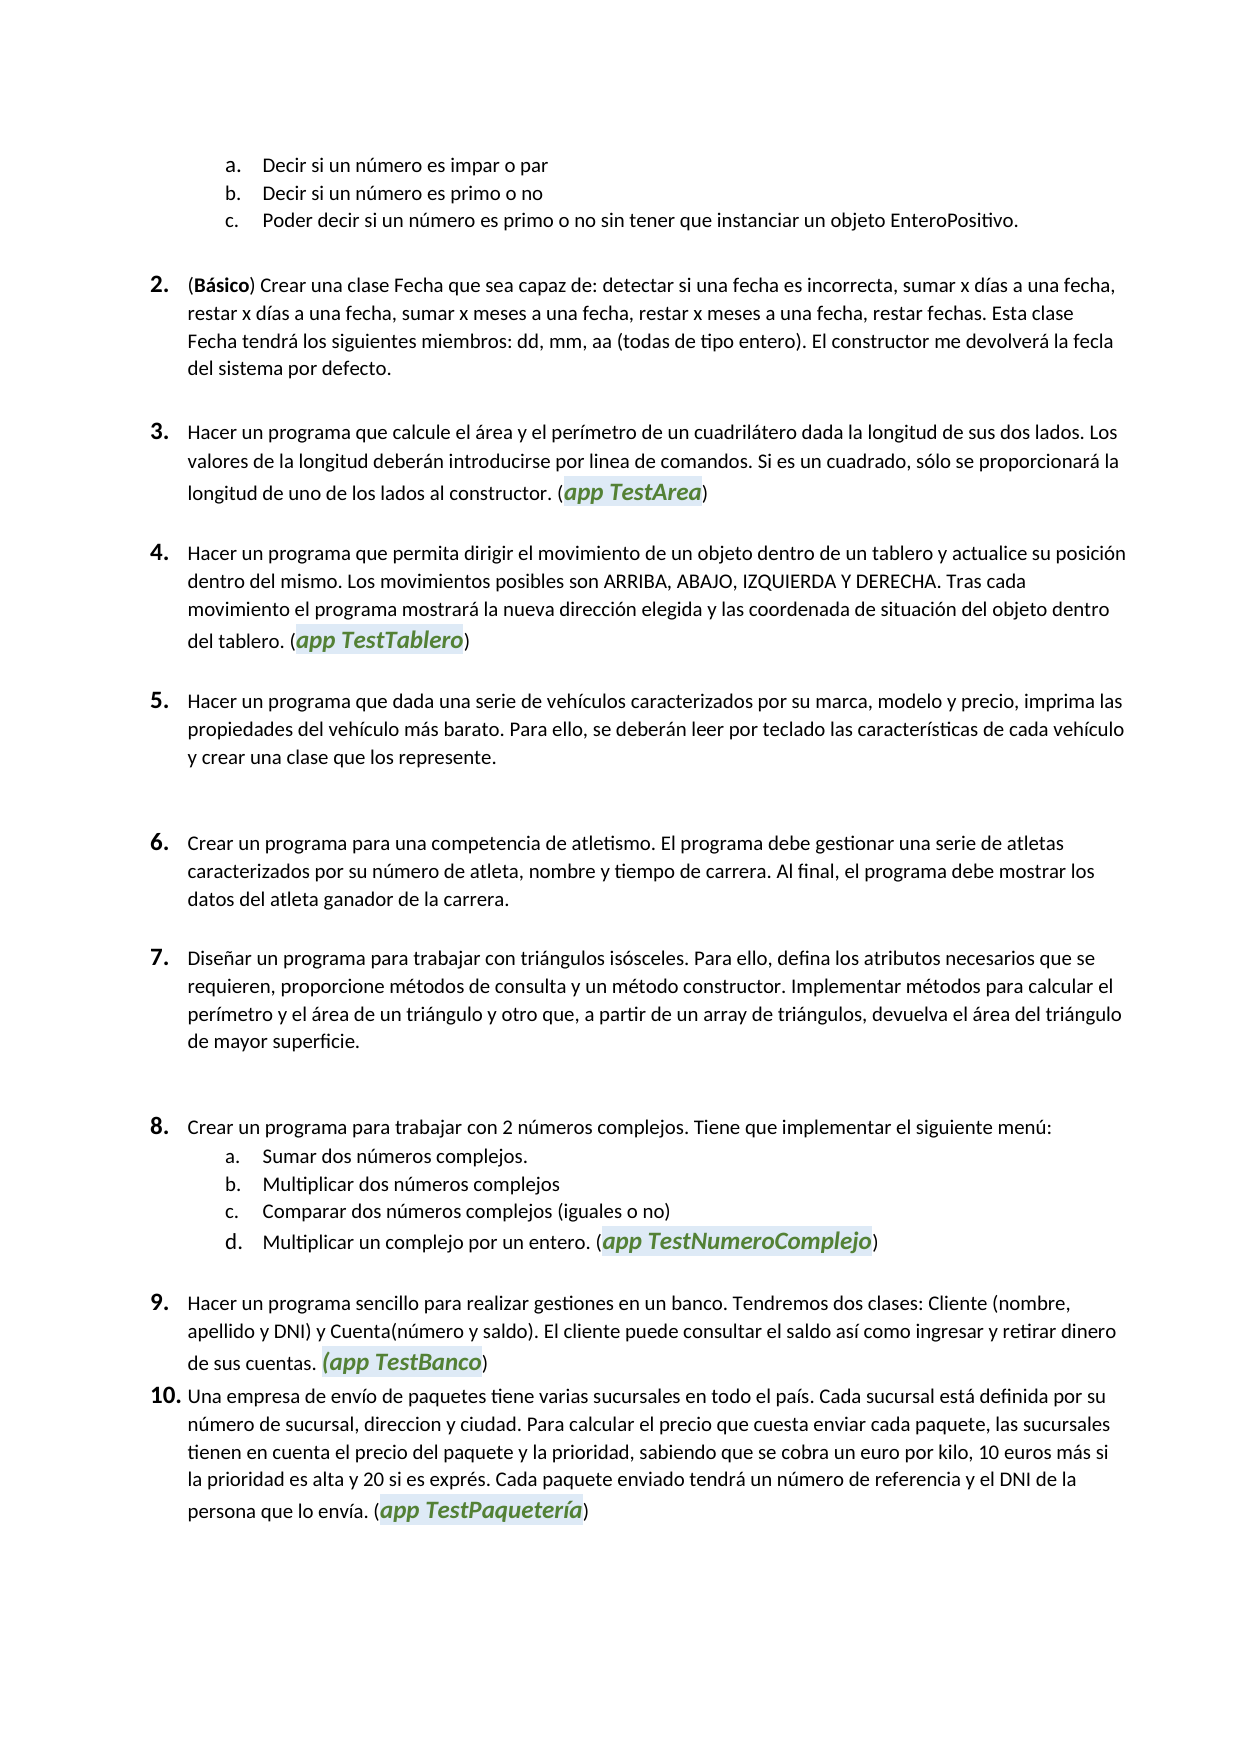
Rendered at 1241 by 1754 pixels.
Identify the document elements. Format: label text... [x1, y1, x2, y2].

list Diseñar un programa para trabajar con triángulos isósceles. Para ello, defina los atributos necesarios que se requieren, proporcione métodos de consulta y un método constructor. Implementar métodos para calcular el perímetro y el área de un triángulo y otro que, a partir de un array de triángulos, devuelva el área del triángulo de mayor superficie. [150, 941, 1128, 1054]
list Hacer un programa que dada una serie de vehículos caracterizados por su marca, modelo y precio, imprima las propiedades del vehículo más barato. Para ello, se deberán leer por teclado las características de cada vehículo y crear una clase que los represente. [150, 684, 1128, 769]
list Multiplicar dos números complejos [225, 1171, 1128, 1196]
list Poder decir si un número es primo o no sin tener que instanciar un objeto EnteroPositivo. [225, 208, 1128, 233]
list Crear un programa para trabajar con 2 números complejos. Tiene que implementar el siguiente menú: [150, 1110, 1128, 1141]
list Crear un programa para una competencia de atletismo. El programa debe gestionar una serie de atletas caracterizados por su número de atleta, nombre y tiempo de carrera. Al final, el programa debe mostrar los datos del atleta ganador de la carrera. [150, 826, 1128, 912]
list Sumar dos números complejos. [225, 1143, 1128, 1169]
list Hacer un programa que calcule el área y el perímetro de un cuadrilátero dada la longitud de sus dos lados. Los valores de la longitud deberán introducirse por linea de comandos. Si es un cuadrado, sólo se proporcionará la longitud de uno de los lados al constructor. (app TestArea) [150, 416, 1128, 506]
list Multiplicar un complejo por un entero. (app TestNumeroComplejo) [225, 1226, 1128, 1256]
list Hacer un programa que permita dirigir el movimiento de un objeto dentro de un tablero y actualice su posición dentro del mismo. Los movimientos posibles son ARRIBA, ABAJO, IZQUIERDA Y DERECHA. Tras cada movimiento el programa mostrará la nueva dirección elegida y las coordenada de situación del objeto dentro del tablero. (app TestTablero) [150, 536, 1128, 654]
list Una empresa de envío de paquetes tiene varias sucursales en todo el país. Cada sucursal está definida por su número de sucursal, direccion y ciudad. Para calcular el precio que cuesta enviar cada paquete, las sucursales tienen en cuenta el precio del paquete y la prioridad, sabiendo que se cobra un euro por kilo, 10 euros más si la prioridad es alta y 20 si es exprés. Cada paquete enviado tendrá un número de referencia y el DNI de la persona que lo envía. (app TestPaquetería) [150, 1379, 1128, 1525]
list (Básico) Crear una clase Fecha que sea capaz de: detectar si una fecha es incorrecta, sumar x días a una fecha, restar x días a una fecha, sumar x meses a una fecha, restar x meses a una fecha, restar fechas. Esta clase Fecha tendrá los siguientes miembros: dd, mm, aa (todas de tipo entero). El constructor me devolverá la fecla del sistema por defecto. [150, 268, 1128, 381]
list Decir si un número es impar o par [225, 150, 1128, 178]
list Hacer un programa sencillo para realizar gestiones en un banco. Tendremos dos clases: Cliente (nombre, apellido y DNI) y Cuenta(número y saldo). El cliente puede consultar el saldo así como ingresar y retirar dinero de sus cuentas. (app TestBanco) [150, 1286, 1128, 1377]
list Comparar dos números complejos (iguales o no) [225, 1198, 1128, 1223]
list Decir si un número es primo o no [225, 180, 1128, 206]
